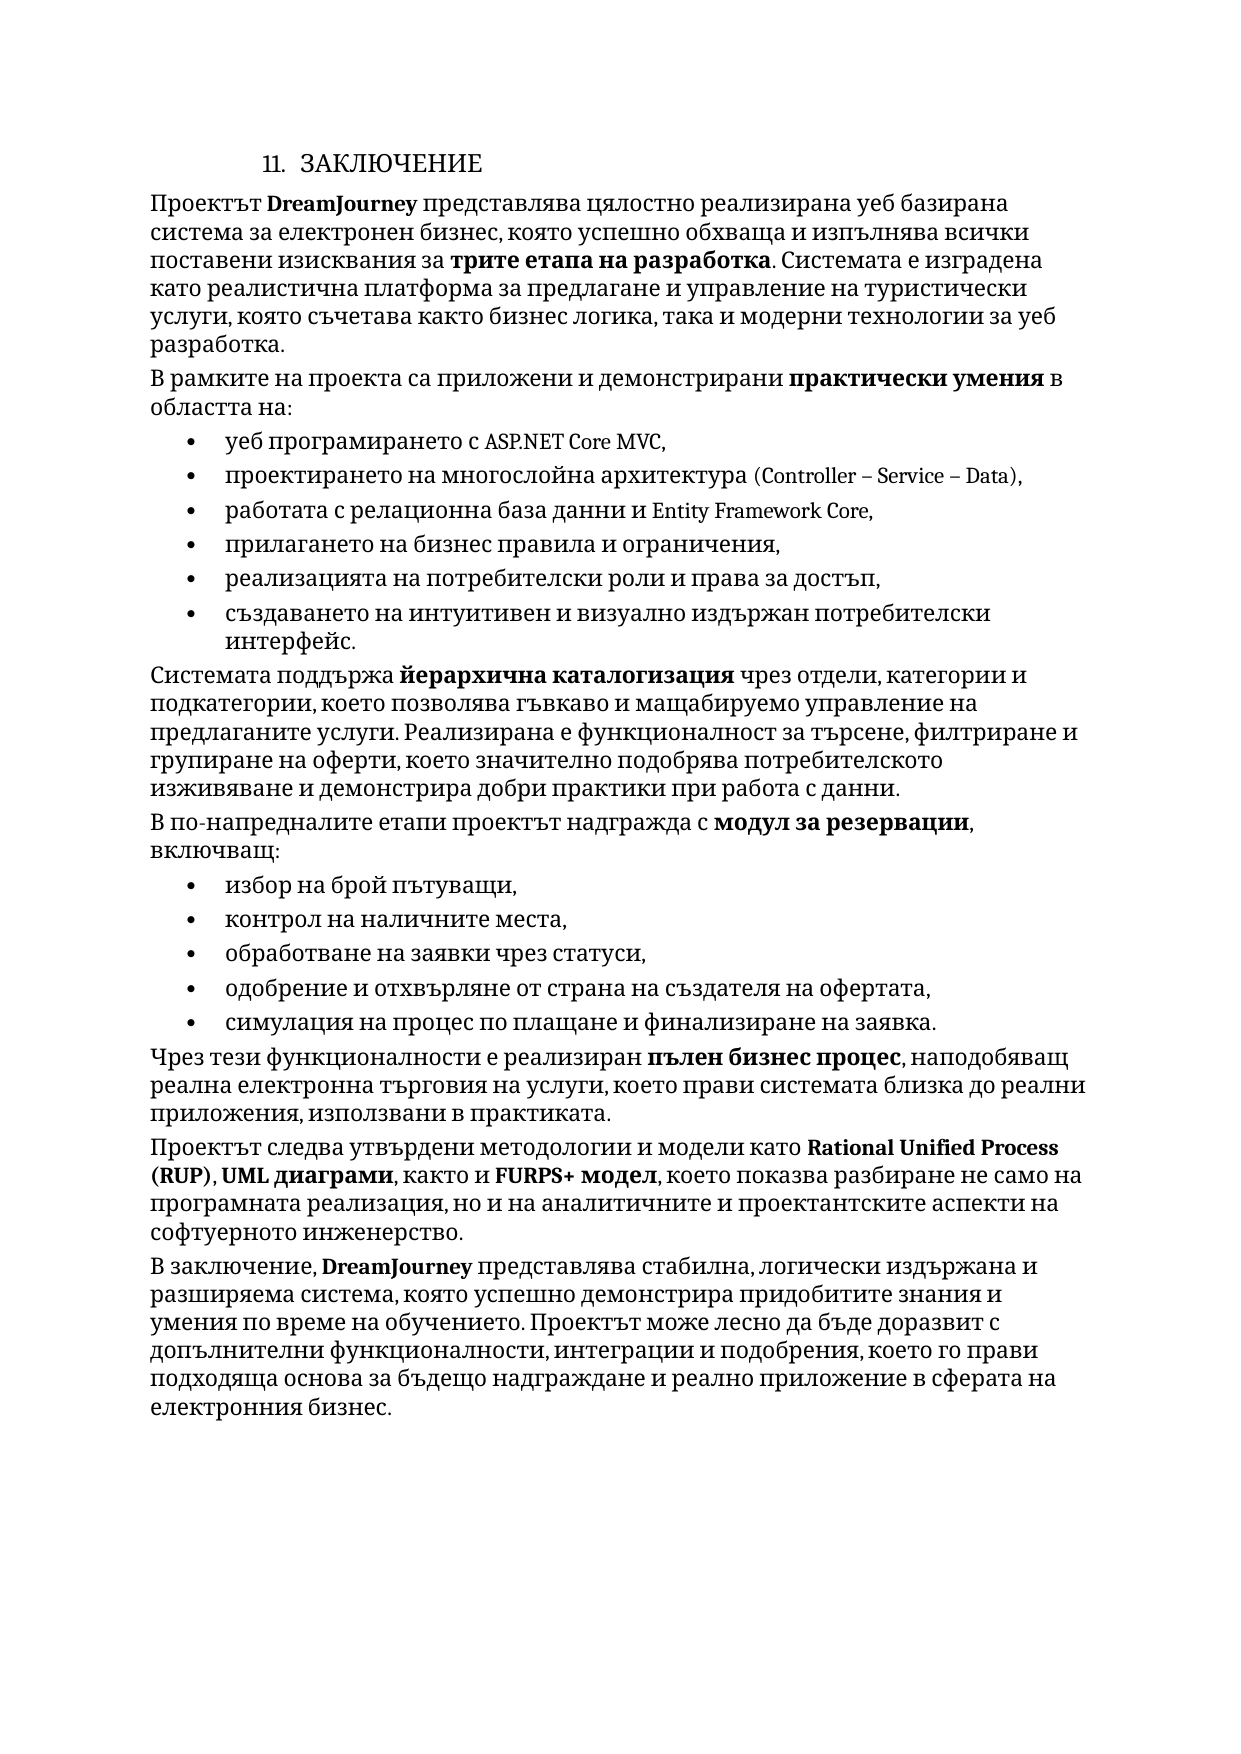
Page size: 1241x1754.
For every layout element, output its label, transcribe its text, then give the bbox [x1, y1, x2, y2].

list създаването на интуитивен и визуално издържан потребителски интерфейс. [187, 601, 1090, 655]
text В по-напредналите етапи проектът надгражда с модул за резервации, включващ: [150, 810, 1090, 864]
list работата с релационна база данни и Entity Framework Core, [187, 497, 1090, 524]
list реализацията на потребителски роли и права за достъп, [187, 566, 1090, 592]
text В рамките на проекта са приложени и демонстрирани практически умения в областта на: [150, 366, 1090, 421]
list проектирането на многослойна архитектура (Controller – Service – Data), [187, 463, 1090, 489]
list обработване на заявки чрез статуси, [187, 941, 1090, 967]
list симулация на процес по плащане и финализиране на заявка. [187, 1010, 1090, 1036]
list избор на брой пътуващи, [187, 872, 1090, 899]
subtitle ЗАКЛЮЧЕНИЕ [262, 150, 1090, 179]
text Проектът следва утвърдени методологии и модели като Rational Unified Process (RUP), UML диаграми, както и FURPS+ модел, което показва разбиране не само на програмната реализация, но и на аналитичните и проектантските аспекти на софтуерното инженерство. [150, 1135, 1090, 1246]
text Системата поддържа йерархична каталогизация чрез отдели, категории и подкатегории, което позволява гъвкаво и мащабируемо управление на предлаганите услуги. Реализирана е функционалност за търсене, филтриране и групиране на оферти, което значително подобрява потребителското изживяване и демонстрира добри практики при работа с данни. [150, 663, 1090, 802]
text Проектът DreamJourney представлява цялостно реализирана уеб базирана система за електронен бизнес, която успешно обхваща и изпълнява всички поставени изисквания за трите етапа на разработка. Системата е изградена като реалистична платформа за предлагане и управление на туристически услуги, която съчетава както бизнес логика, така и модерни технологии за уеб разработка. [150, 191, 1090, 358]
list уеб програмирането с ASP.NET Core MVC, [187, 429, 1090, 455]
list одобрение и отхвърляне от страна на създателя на офертата, [187, 976, 1090, 1002]
list контрол на наличните места, [187, 907, 1090, 933]
text В заключение, DreamJourney представлява стабилна, логически издържана и разширяема система, която успешно демонстрира придобитите знания и умения по време на обучението. Проектът може лесно да бъде доразвит с допълнителни функционалности, интеграции и подобрения, което го прави подходяща основа за бъдещо надграждане и реално приложение в сферата на електронния бизнес. [150, 1254, 1090, 1421]
text Чрез тези функционалности е реализиран пълен бизнес процес, наподобяващ реална електронна търговия на услуги, което прави системата близка до реални приложения, използвани в практиката. [150, 1044, 1090, 1127]
list прилагането на бизнес правила и ограничения, [187, 532, 1090, 558]
